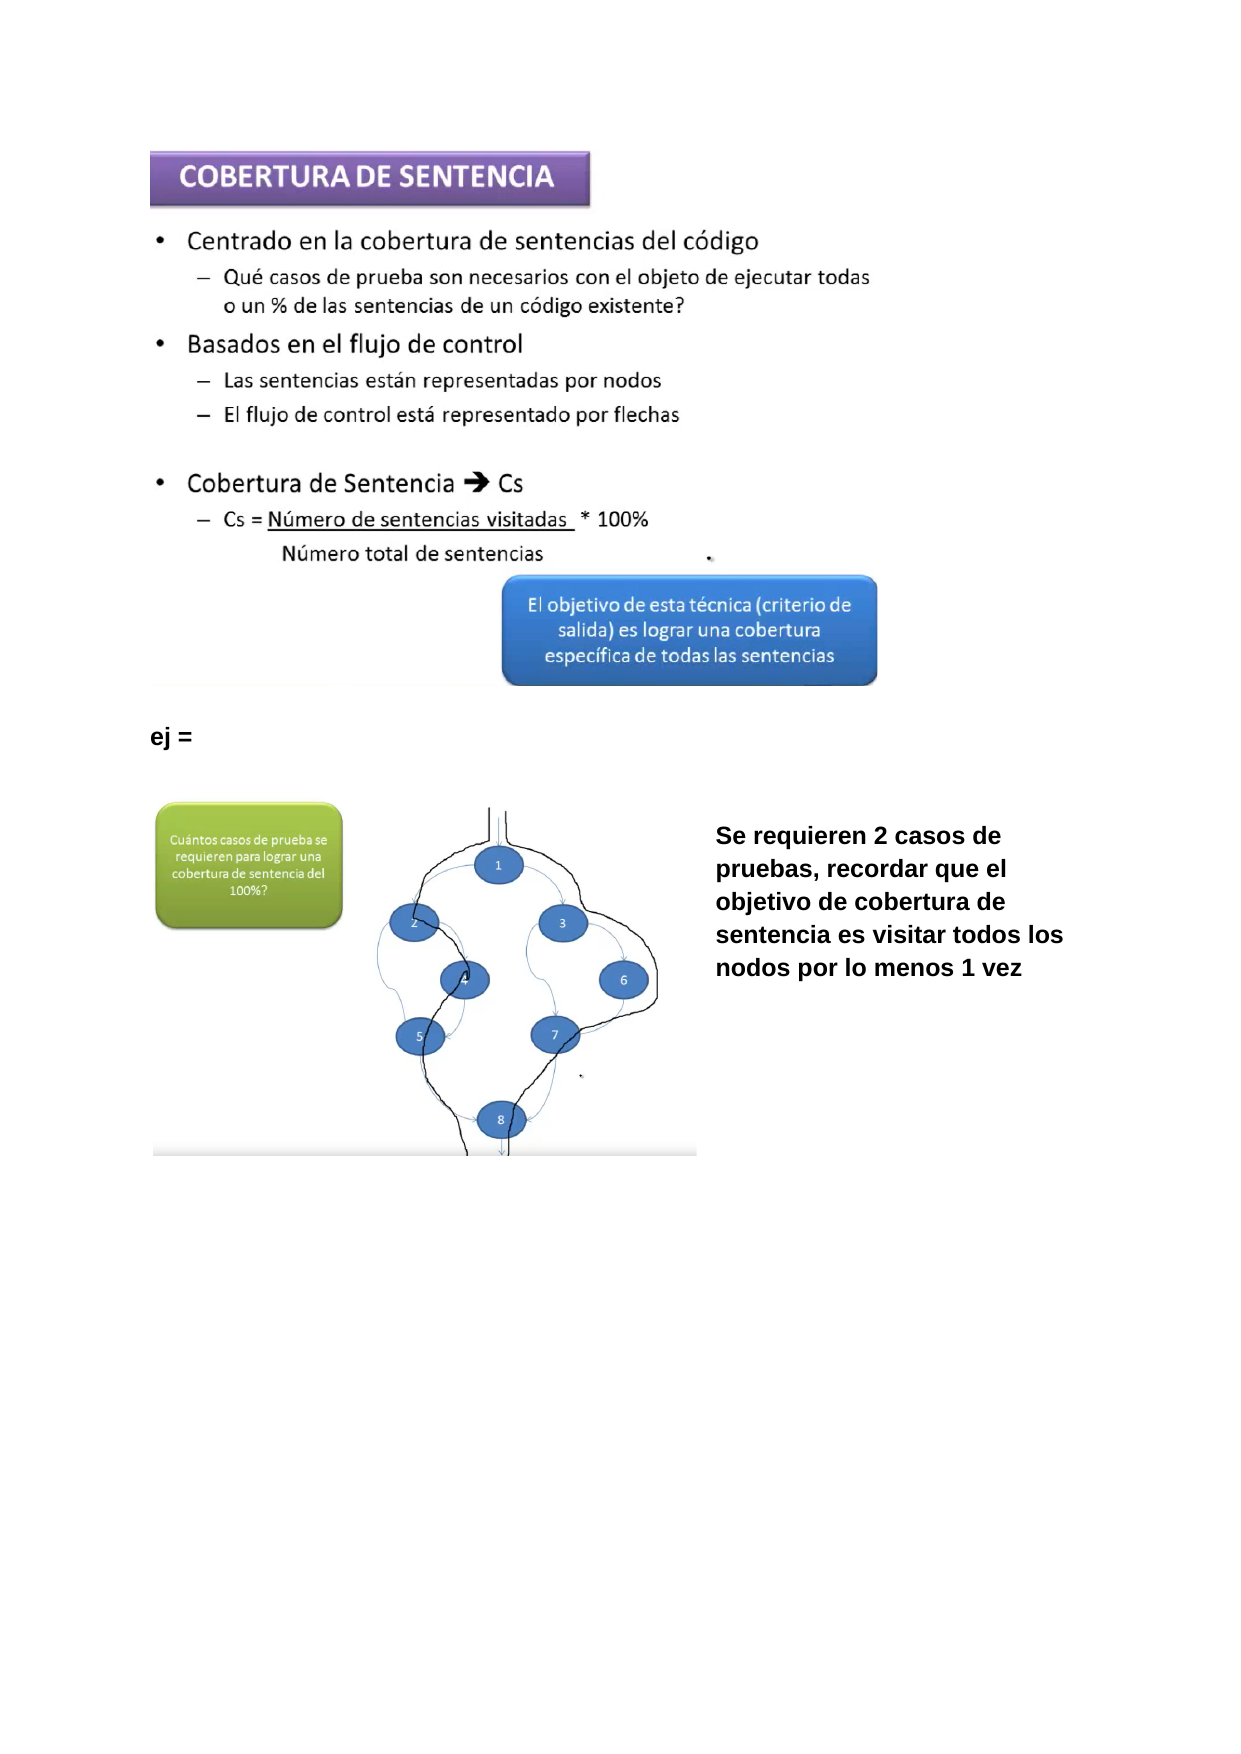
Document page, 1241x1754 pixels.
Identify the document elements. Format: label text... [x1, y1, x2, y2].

picture [153, 791, 697, 1156]
text Se requieren 2 casos de pruebas, recordar que el objetivo de cobertura de sentencia es visitar todos los nodos por lo menos 1 vez [697, 821, 1090, 982]
picture [150, 150, 878, 686]
text ej = [150, 722, 1090, 751]
